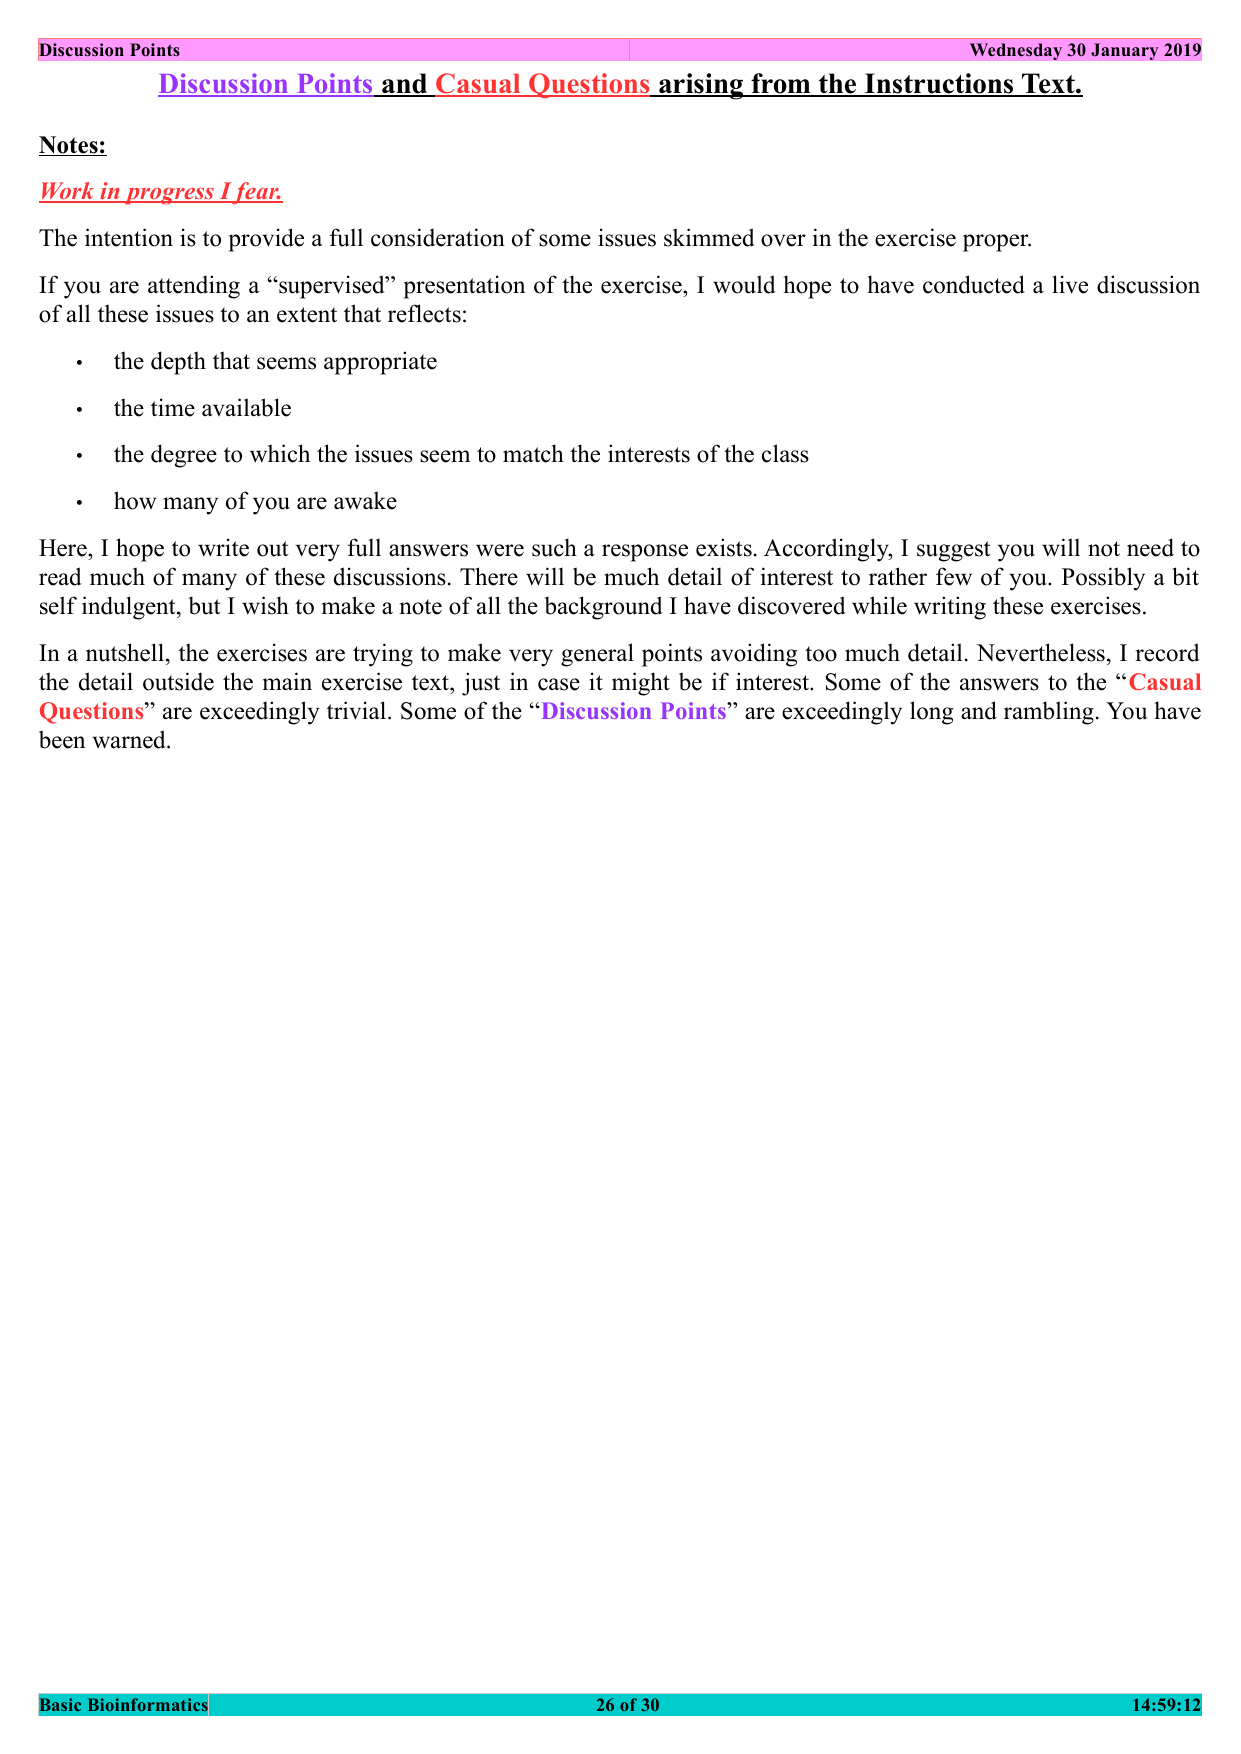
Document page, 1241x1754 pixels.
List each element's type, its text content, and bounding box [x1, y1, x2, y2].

text If you are attending a “supervised” presentation of the exercise, I would hope to have conducted a live discussion of all these issues to an extent that reflects: [38, 270, 1202, 328]
text Discussion Points and Casual Questions arising from the Instructions Text. [38, 66, 1202, 100]
list the degree to which the issues seem to match the interests of the class [76, 439, 1202, 468]
text The intention is to provide a full consideration of some issues skimmed over in the exercise proper. [38, 223, 1202, 252]
list the depth that seems appropriate [76, 346, 1202, 375]
text In a nutshell, the exercises are trying to make very general points avoiding too much detail. Nevertheless, I record the detail outside the main exercise text, just in case it might be if interest. Some of the answers to the “Casual Questions” are exceedingly trivial. Some of the “Discussion Points” are exceedingly long and rambling. You have been warned. [38, 638, 1202, 754]
text Here, I hope to write out very full answers were such a response exists. Accordingly, I suggest you will not need to read much of many of these discussions. There will be much detail of interest to rather few of you. Possibly a bit self indulgent, but I wish to make a note of all the background I have discovered while writing these exercises. [38, 533, 1202, 620]
list how many of you are awake [76, 486, 1202, 515]
text Notes: [38, 129, 1202, 158]
text Work in progress I fear. [38, 176, 1202, 205]
list the time available [76, 392, 1202, 421]
